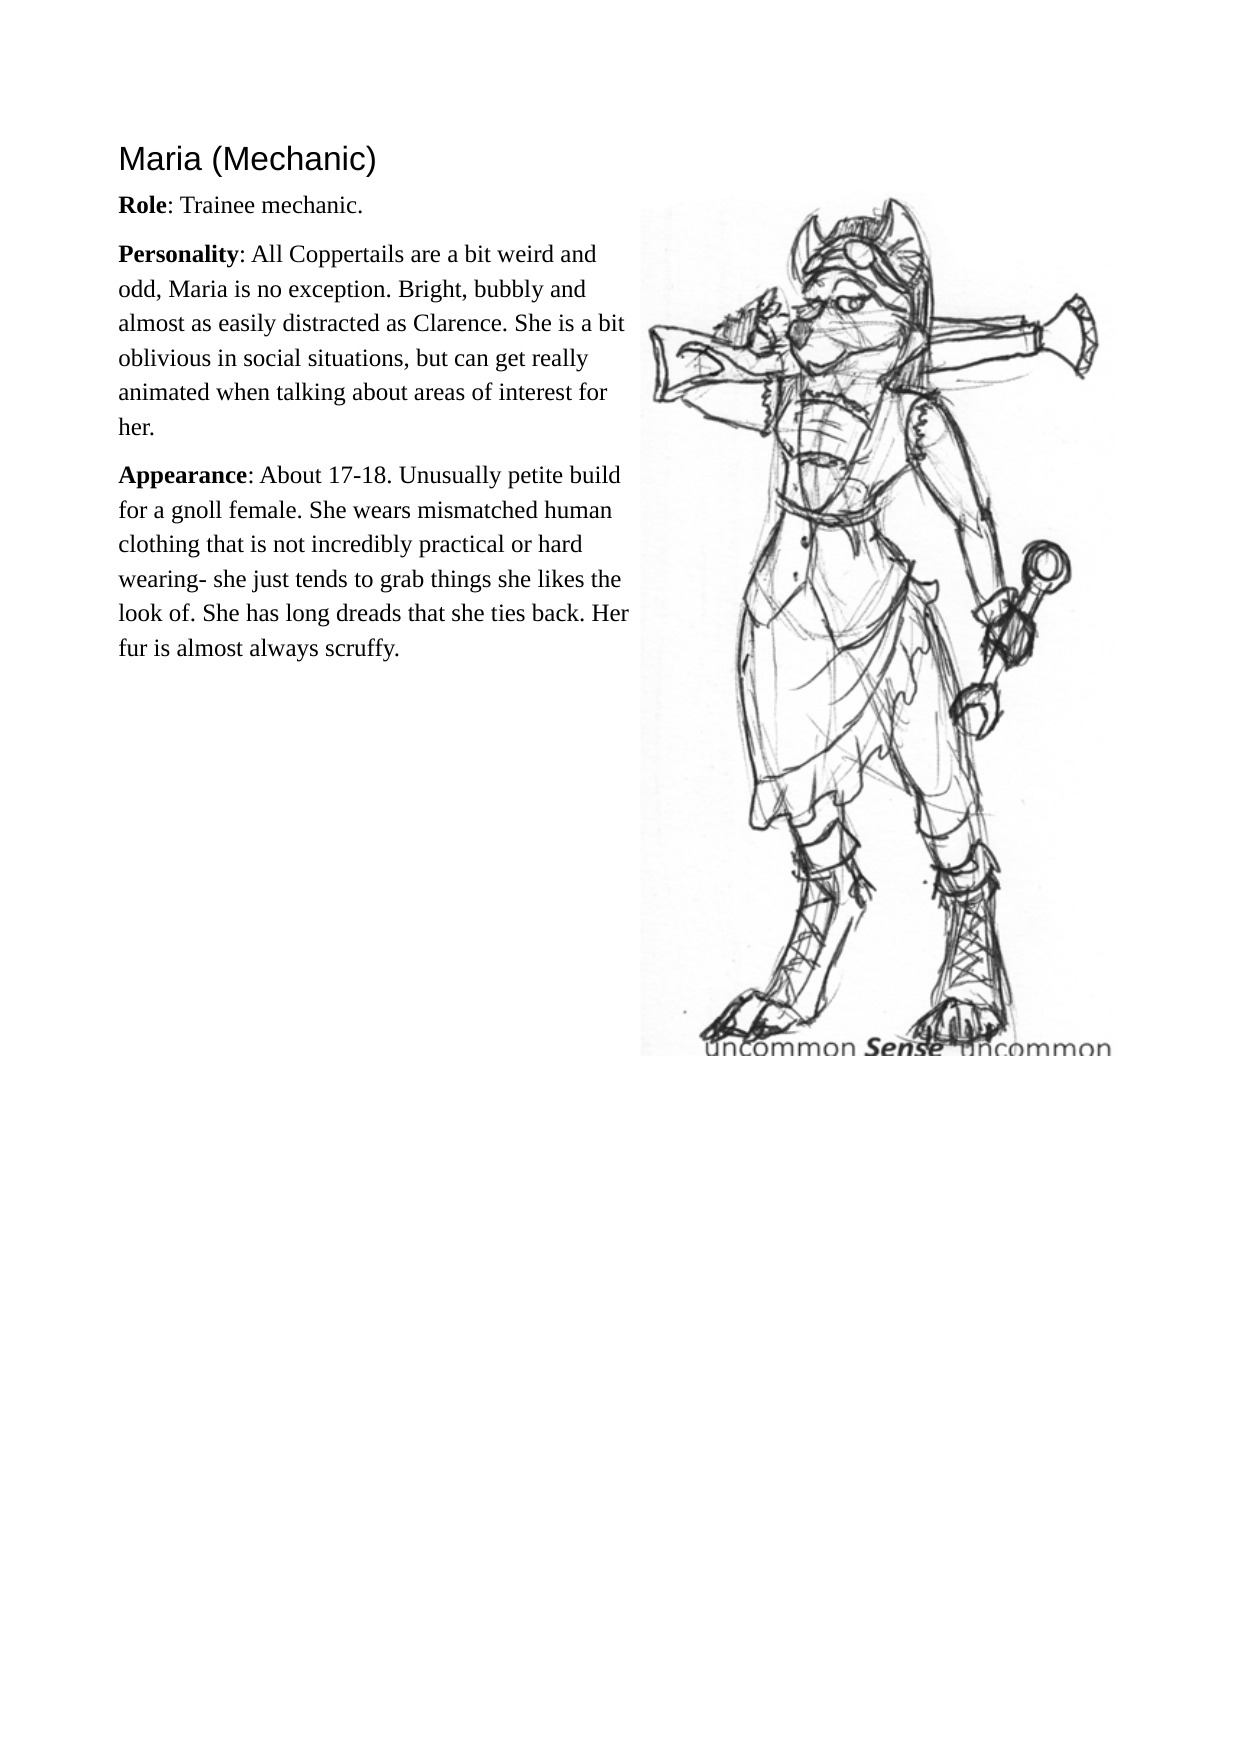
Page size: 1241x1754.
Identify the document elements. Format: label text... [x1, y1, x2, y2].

text Role: Trainee mechanic. [118, 190, 640, 219]
picture [640, 190, 1117, 1056]
text Appearance: About 17-18. Unusually petite build for a gnoll female. She wears mismatched human clothing that is not incredibly practical or hard wearing- she just tends to grab things she likes the look of. She has long dreads that she ties back. Her fur is almost always scruffy. [118, 461, 640, 662]
text Personality: All Coppertails are a bit weird and odd, Maria is no exception. Bright, bubbly and almost as easily distracted as Clarence. She is a bit oblivious in social situations, but can get really animated when talking about areas of interest for her. [118, 239, 640, 440]
subtitle Maria (Mechanic) [118, 139, 1122, 178]
